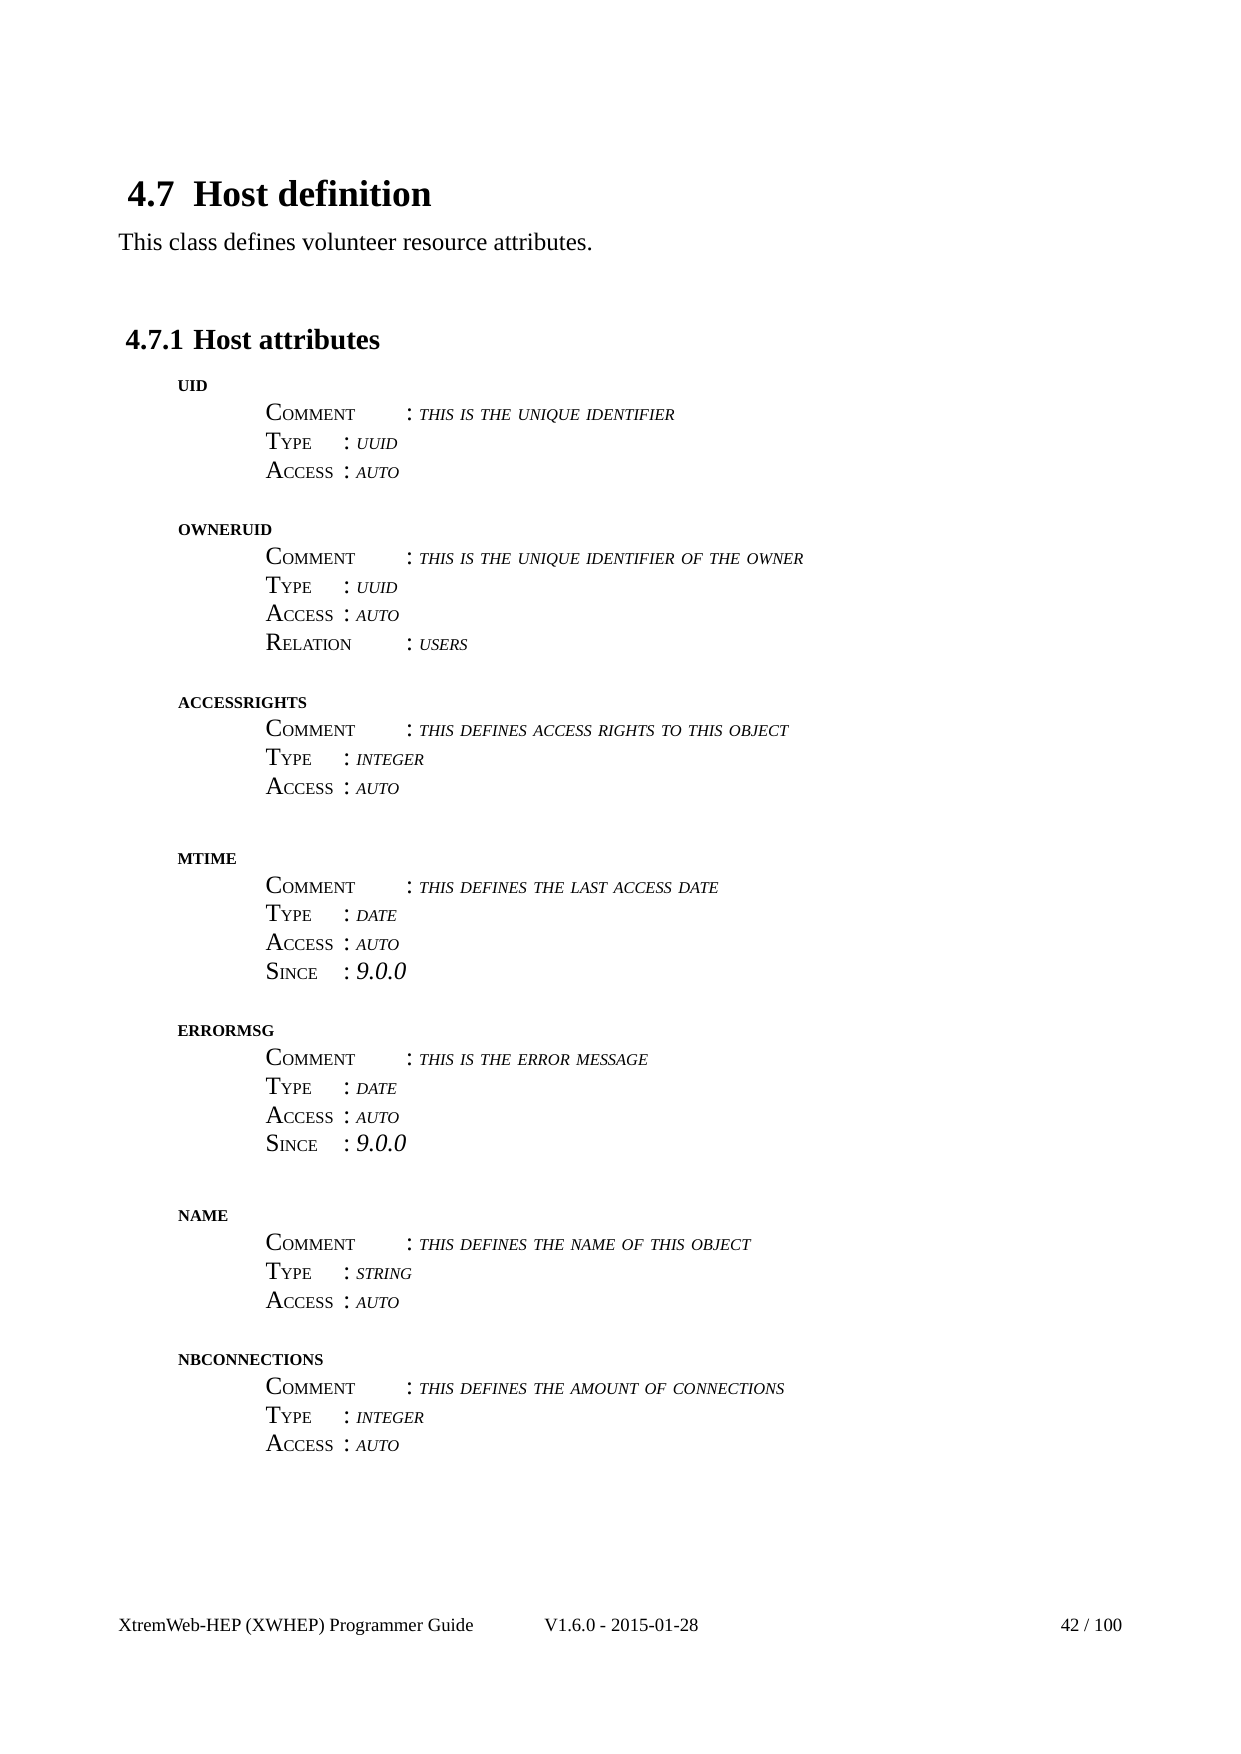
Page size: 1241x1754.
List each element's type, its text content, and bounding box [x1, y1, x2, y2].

text owneruid [178, 512, 1122, 541]
text Access : auto [265, 455, 1122, 483]
text Comment : this is the unique identifier of the owner [265, 541, 1122, 570]
text Comment : this defines the amount of connections [265, 1371, 1122, 1400]
text Access : auto [265, 1285, 1122, 1313]
text Access : auto [265, 1428, 1122, 1457]
text errormsg [177, 1013, 1122, 1042]
text Comment : this is the error message [265, 1042, 1122, 1071]
text name [178, 1198, 1122, 1227]
text Access : auto [265, 927, 1122, 956]
text This class defines volunteer resource attributes. [118, 227, 1122, 256]
text Access : auto [265, 598, 1122, 627]
text Type : date [265, 1071, 1122, 1100]
text Relation : users [265, 627, 1122, 656]
text mtime [177, 841, 1122, 870]
text accessrights [178, 685, 1122, 713]
text Access : auto [265, 771, 1122, 800]
text Type : integer [265, 1400, 1122, 1428]
text Access : auto [265, 1100, 1122, 1128]
text nbconnections [178, 1342, 1122, 1371]
text Comment : this is the unique identifier [265, 397, 1122, 426]
text Since : 9.0.0 [265, 956, 1122, 985]
text Comment : this defines the last access date [265, 870, 1122, 898]
text Type : string [265, 1256, 1122, 1285]
text Comment : this defines the name of this object [265, 1227, 1122, 1256]
subtitle Host definition [118, 172, 1122, 215]
text Type : integer [265, 742, 1122, 771]
text Type : uuid [265, 426, 1122, 455]
text Comment : this defines access rights to this object [265, 713, 1122, 742]
text Since : 9.0.0 [265, 1128, 1122, 1157]
text Type : uuid [265, 570, 1122, 598]
text Type : date [265, 898, 1122, 927]
text uid [177, 368, 1122, 397]
subtitle Host attributes [118, 322, 1122, 356]
